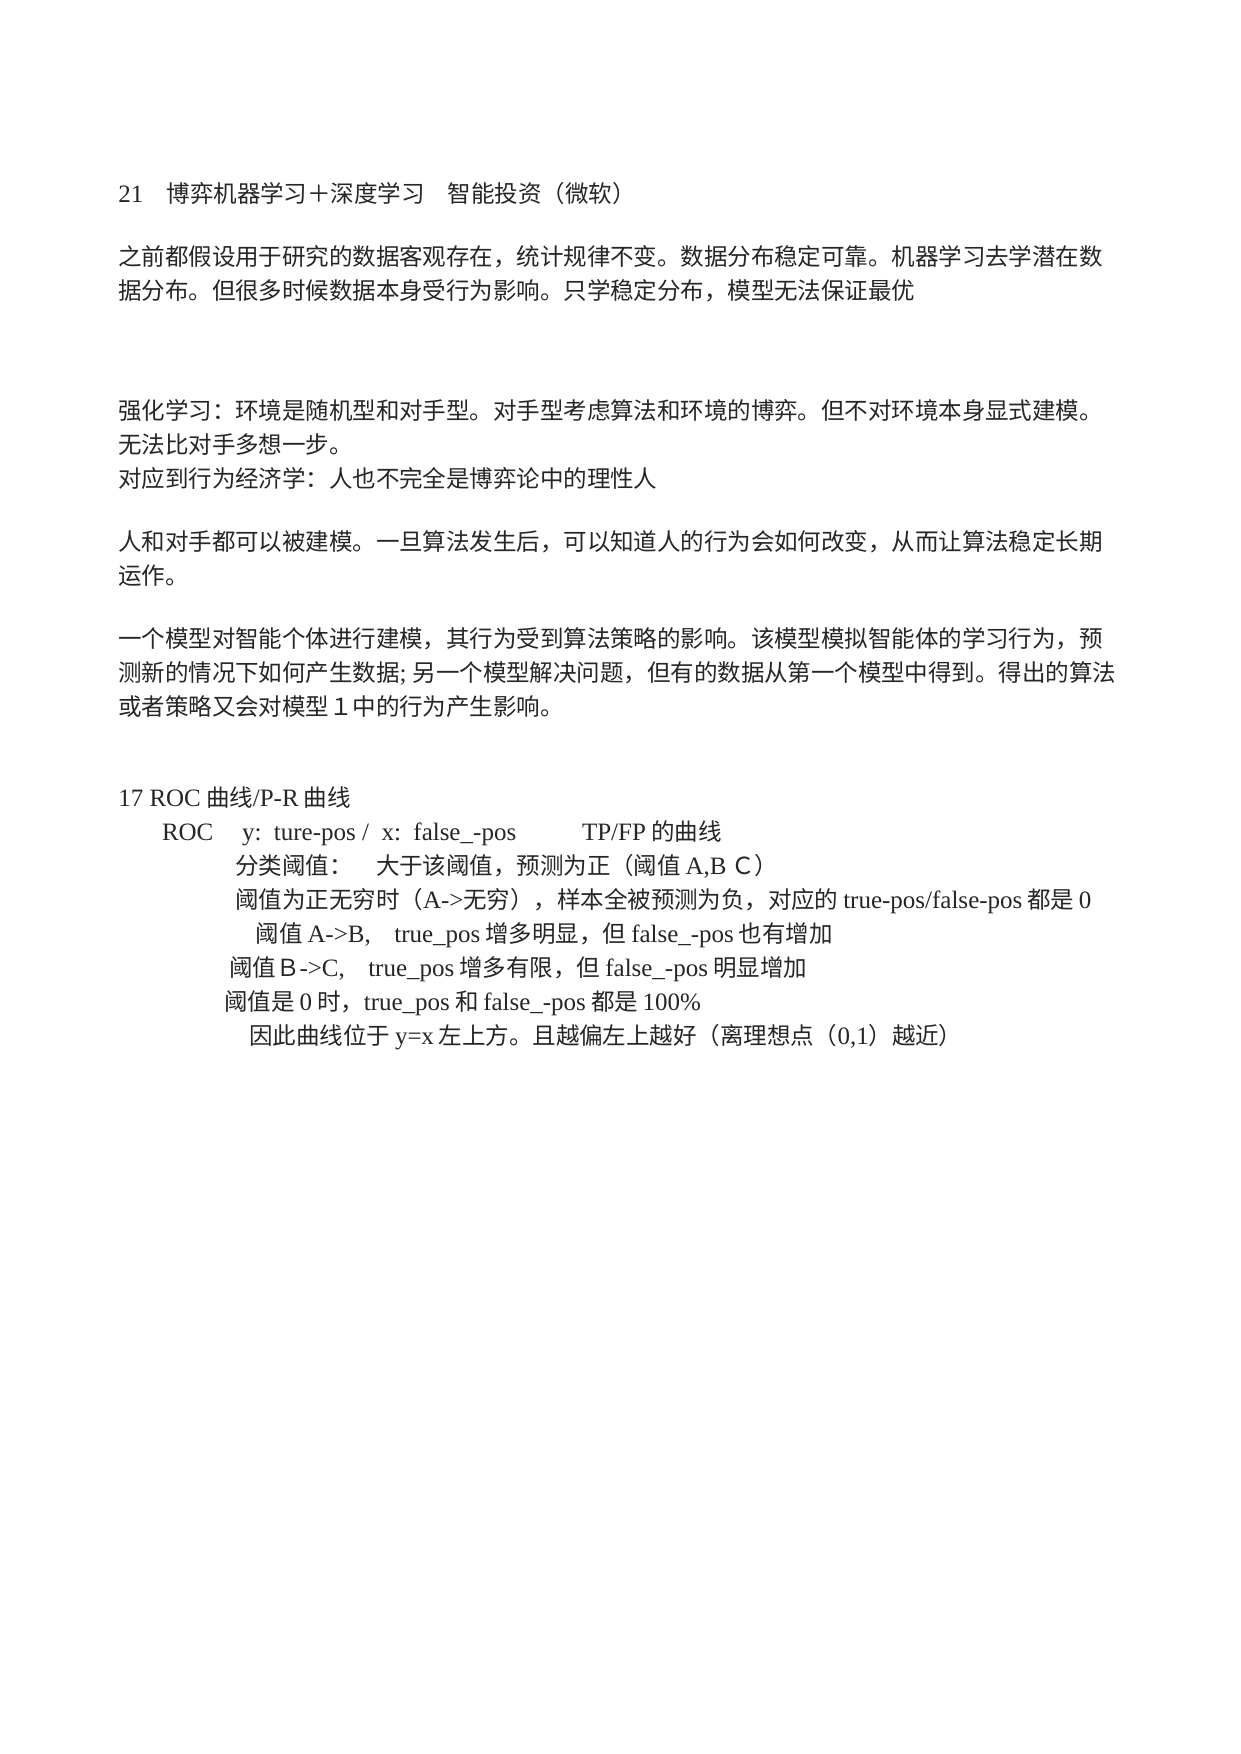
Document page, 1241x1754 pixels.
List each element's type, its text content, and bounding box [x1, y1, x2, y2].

text 阈值Ｂ->C, true_pos增多有限，但 false_-pos明显增加 [118, 949, 1122, 983]
text 分类阈值： 大于该阈值，预测为正（阈值A,BＣ） [118, 847, 1122, 881]
text 17 ROC曲线/P-R曲线 [118, 779, 1122, 813]
text 阈值为正无穷时（A->无穷），样本全被预测为负，对应的true-pos/false-pos都是0 [118, 881, 1122, 915]
text 阈值是0时，true_pos和false_-pos都是100% [118, 983, 1122, 1017]
text 21 博弈机器学习＋深度学习 智能投资（微软） [118, 176, 1122, 209]
text 对应到行为经济学：人也不完全是博弈论中的理性人 [118, 460, 1122, 494]
text 一个模型对智能个体进行建模，其行为受到算法策略的影响。该模型模拟智能体的学习行为，预测新的情况下如何产生数据; 另一个模型解决问题，但有的数据从第一个模型中得到。得出的算法或者策略又会对模型１中的行为产生影响。 [118, 620, 1122, 722]
text 强化学习：环境是随机型和对手型。对手型考虑算法和环境的博弈。但不对环境本身显式建模。无法比对手多想一步。 [118, 392, 1122, 460]
text 阈值A->B, true_pos增多明显，但 false_-pos也有增加 [118, 915, 1122, 949]
text 之前都假设用于研究的数据客观存在，统计规律不变。数据分布稳定可靠。机器学习去学潜在数据分布。但很多时候数据本身受行为影响。只学稳定分布，模型无法保证最优 [118, 238, 1122, 306]
text 人和对手都可以被建模。一旦算法发生后，可以知道人的行为会如何改变，从而让算法稳定长期运作。 [118, 523, 1122, 591]
text ROC y: ture-pos / x: false_-pos TP/FP 的曲线 [118, 813, 1122, 847]
text 因此曲线位于y=x左上方。且越偏左上越好（离理想点（0,1）越近） [118, 1017, 1122, 1051]
